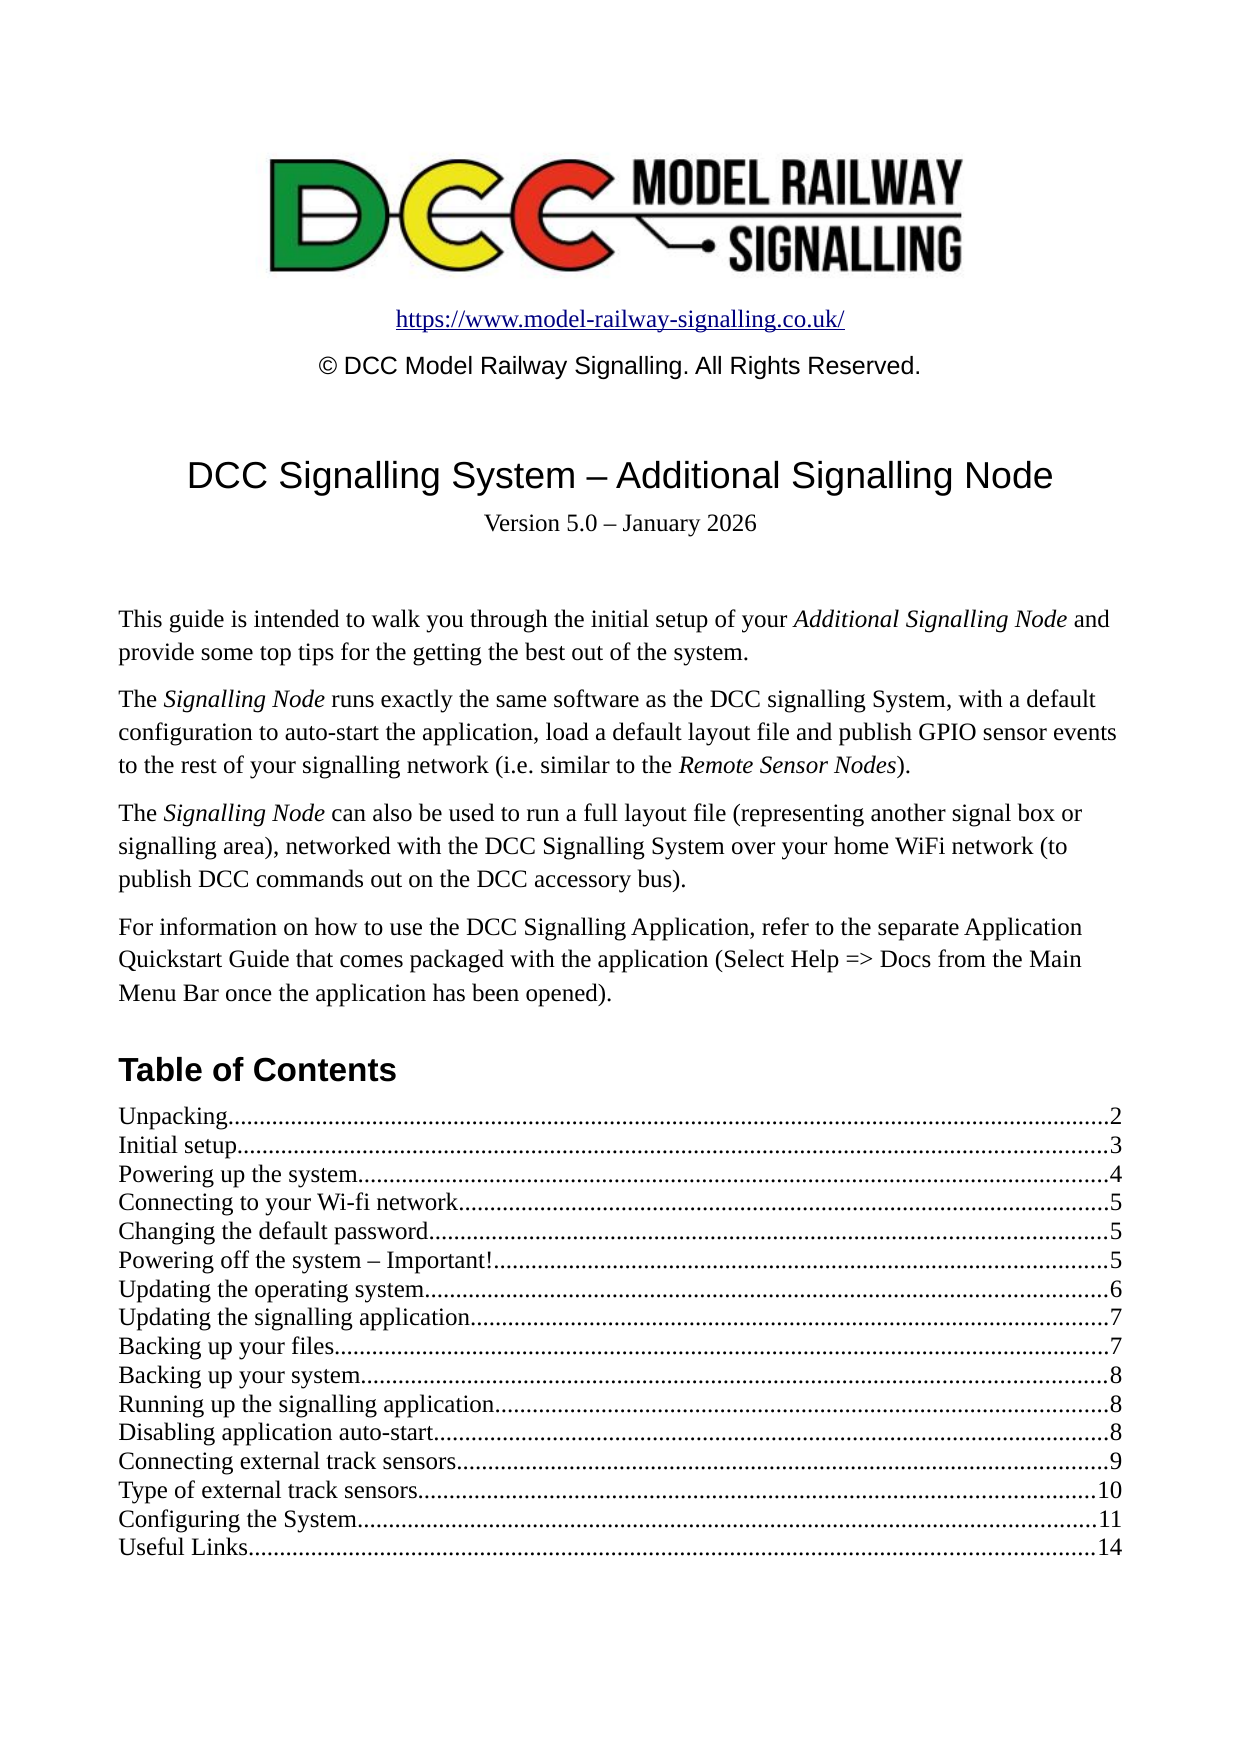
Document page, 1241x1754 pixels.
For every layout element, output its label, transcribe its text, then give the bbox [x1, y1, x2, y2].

text Version 5.0 – January 2026 [118, 508, 1122, 537]
text Backing up your files 7 [118, 1331, 1122, 1360]
text Configuring the System 11 [118, 1504, 1122, 1532]
text Backing up your system 8 [118, 1360, 1122, 1389]
text Unpacking 2 [118, 1101, 1122, 1130]
text This guide is intended to walk you through the initial setup of your Additional Signalling Node and provide some top tips for the getting the best out of the system. [118, 604, 1122, 665]
text Powering off the system – Important! 5 [118, 1245, 1122, 1274]
text For information on how to use the DCC Signalling Application, refer to the separate Application Quickstart Guide that comes packaged with the application (Select Help => Docs from the Main Menu Bar once the application has been opened). [118, 912, 1122, 1006]
text The Signalling Node can also be used to run a full layout file (representing another signal box or signalling area), networked with the DCC Signalling System over your home WiFi network (to publish DCC commands out on the DCC accessory bus). [118, 798, 1122, 893]
text Disabling application auto-start 8 [118, 1417, 1122, 1446]
text The Signalling Node runs exactly the same software as the DCC signalling System, with a default configuration to auto-start the application, load a default layout file and publish GPIO sensor events to the rest of your signalling network (i.e. similar to the Remote Sensor Nodes). [118, 684, 1122, 779]
text Initial setup 3 [118, 1130, 1122, 1159]
text Powering up the system 4 [118, 1159, 1122, 1187]
text © DCC Model Railway Signalling. All Rights Reserved. [118, 351, 1122, 380]
text Type of external track sensors 10 [118, 1475, 1122, 1504]
text Changing the default password 5 [118, 1216, 1122, 1245]
subtitle Table of Contents [118, 1050, 1122, 1089]
text Connecting to your Wi-fi network 5 [118, 1187, 1122, 1216]
text Running up the signalling application 8 [118, 1389, 1122, 1417]
text Updating the signalling application 7 [118, 1302, 1122, 1331]
subtitle DCC Signalling System – Additional Signalling Node [118, 453, 1122, 496]
text Connecting external track sensors 9 [118, 1446, 1122, 1475]
text https://www.model-railway-signalling.co.uk/ [118, 304, 1122, 332]
text Useful Links 14 [118, 1532, 1122, 1561]
picture [255, 132, 985, 299]
text Updating the operating system 6 [118, 1274, 1122, 1302]
